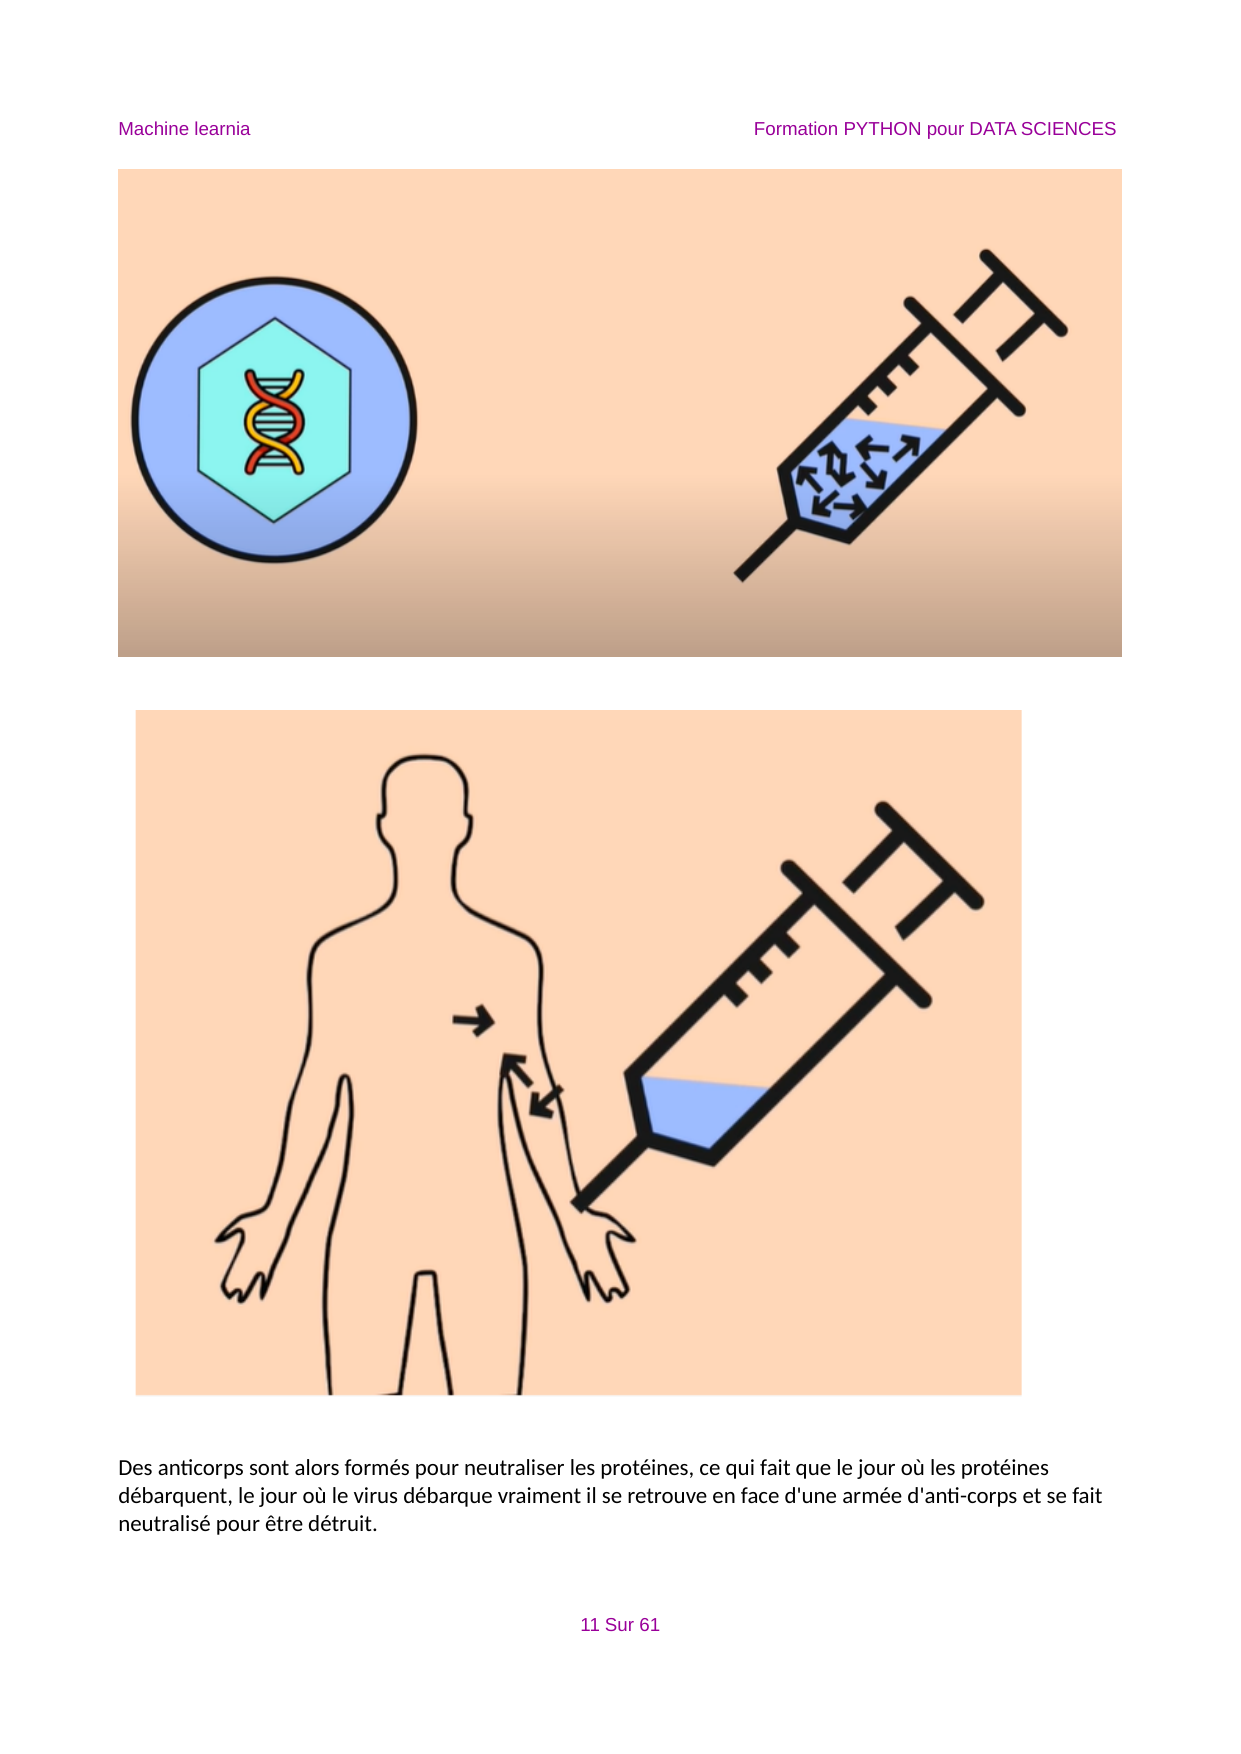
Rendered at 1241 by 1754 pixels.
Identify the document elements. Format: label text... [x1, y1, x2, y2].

text Des anticorps sont alors formés pour neutraliser les protéines, ce qui fait que le jour où les protéines débarquent, le jour où le virus débarque vraiment il se retrouve en face d'une armée d'anti-corps et se fait neutralisé pour être détruit. [118, 1453, 1122, 1537]
picture [135, 710, 1022, 1397]
picture [118, 169, 1122, 657]
